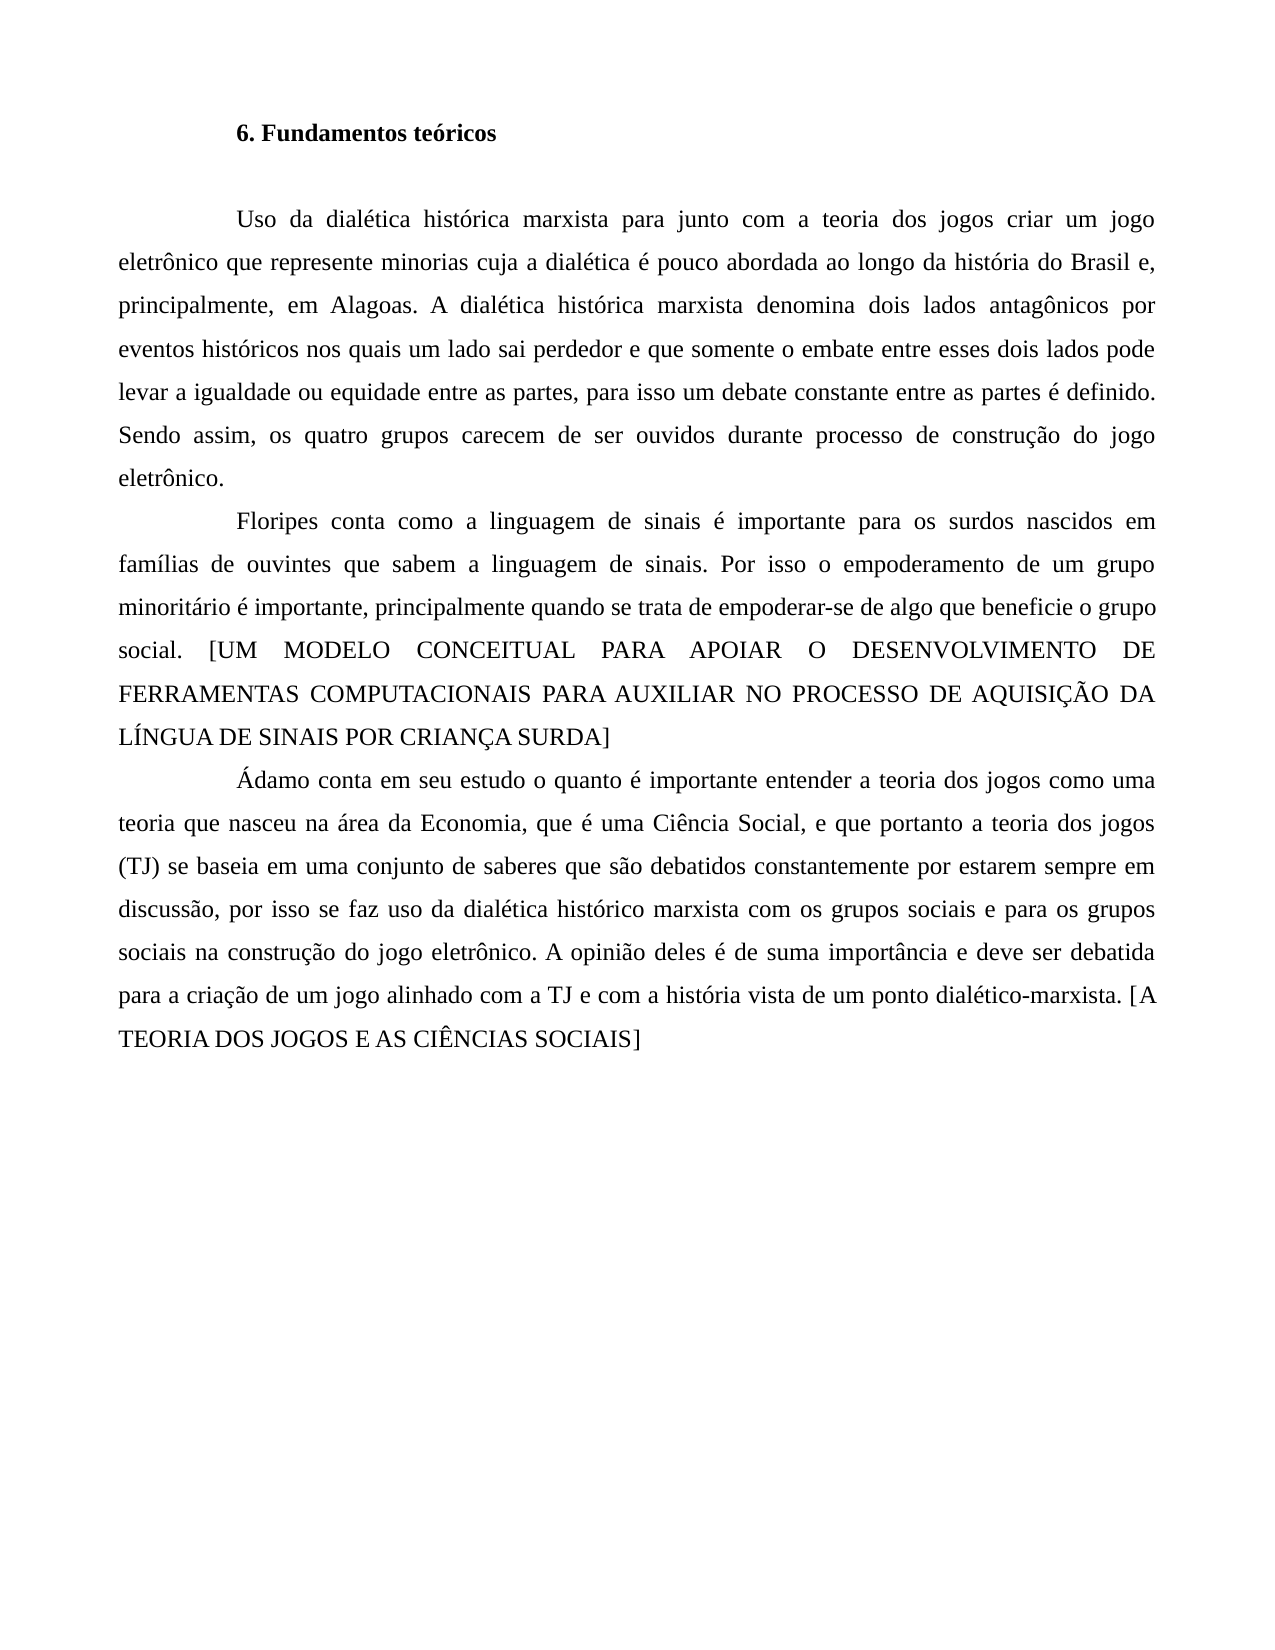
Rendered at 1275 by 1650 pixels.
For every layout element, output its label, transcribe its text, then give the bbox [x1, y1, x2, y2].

text Uso da dialética histórica marxista para junto com a teoria dos jogos criar um jogo eletrônico que represente minorias cuja a dialética é pouco abordada ao longo da história do Brasil e, principalmente, em Alagoas. A dialética histórica marxista denomina dois lados antagônicos por eventos históricos nos quais um lado sai perdedor e que somente o embate entre esses dois lados pode levar a igualdade ou equidade entre as partes, para isso um debate constante entre as partes é definido. Sendo assim, os quatro grupos carecem de ser ouvidos durante processo de construção do jogo eletrônico. [118, 204, 1157, 492]
text Floripes conta como a linguagem de sinais é importante para os surdos nascidos em famílias de ouvintes que sabem a linguagem de sinais. Por isso o empoderamento de um grupo minoritário é importante, principalmente quando se trata de empoderar-se de algo que beneficie o grupo social. [UM MODELO CONCEITUAL PARA APOIAR O DESENVOLVIMENTO DE FERRAMENTAS COMPUTACIONAIS PARA AUXILIAR NO PROCESSO DE AQUISIÇÃO DA LÍNGUA DE SINAIS POR CRIANÇA SURDA] [118, 506, 1157, 751]
text Ádamo conta em seu estudo o quanto é importante entender a teoria dos jogos como uma teoria que nasceu na área da Economia, que é uma Ciência Social, e que portanto a teoria dos jogos (TJ) se baseia em uma conjunto de saberes que são debatidos constantemente por estarem sempre em discussão, por isso se faz uso da dialética histórico marxista com os grupos sociais e para os grupos sociais na construção do jogo eletrônico. A opinião deles é de suma importância e deve ser debatida para a criação de um jogo alinhado com a TJ e com a história vista de um ponto dialético-marxista. [A TEORIA DOS JOGOS E AS CIÊNCIAS SOCIAIS] [118, 765, 1157, 1052]
text 6. Fundamentos teóricos [118, 118, 1157, 147]
